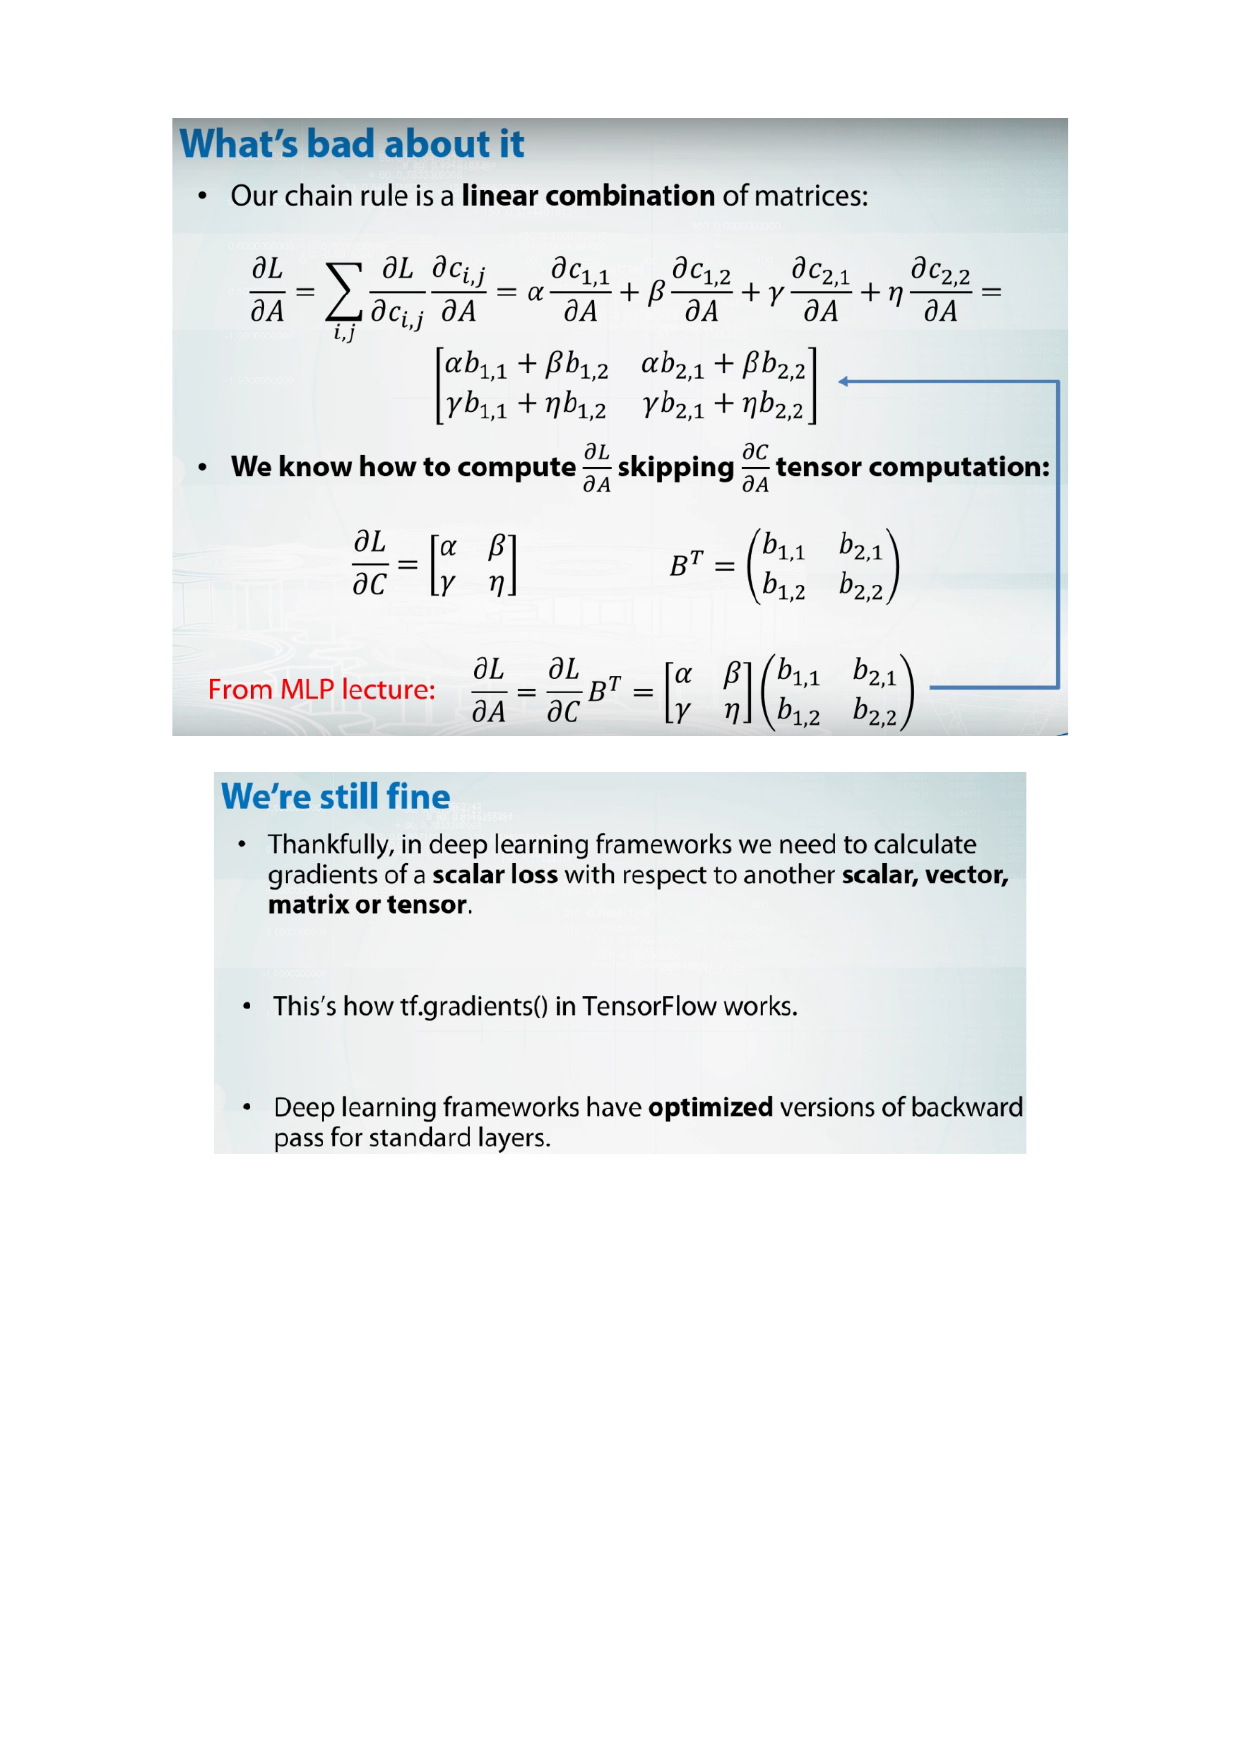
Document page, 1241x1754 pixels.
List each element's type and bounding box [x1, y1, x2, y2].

picture [172, 118, 1069, 736]
picture [213, 772, 1027, 1154]
